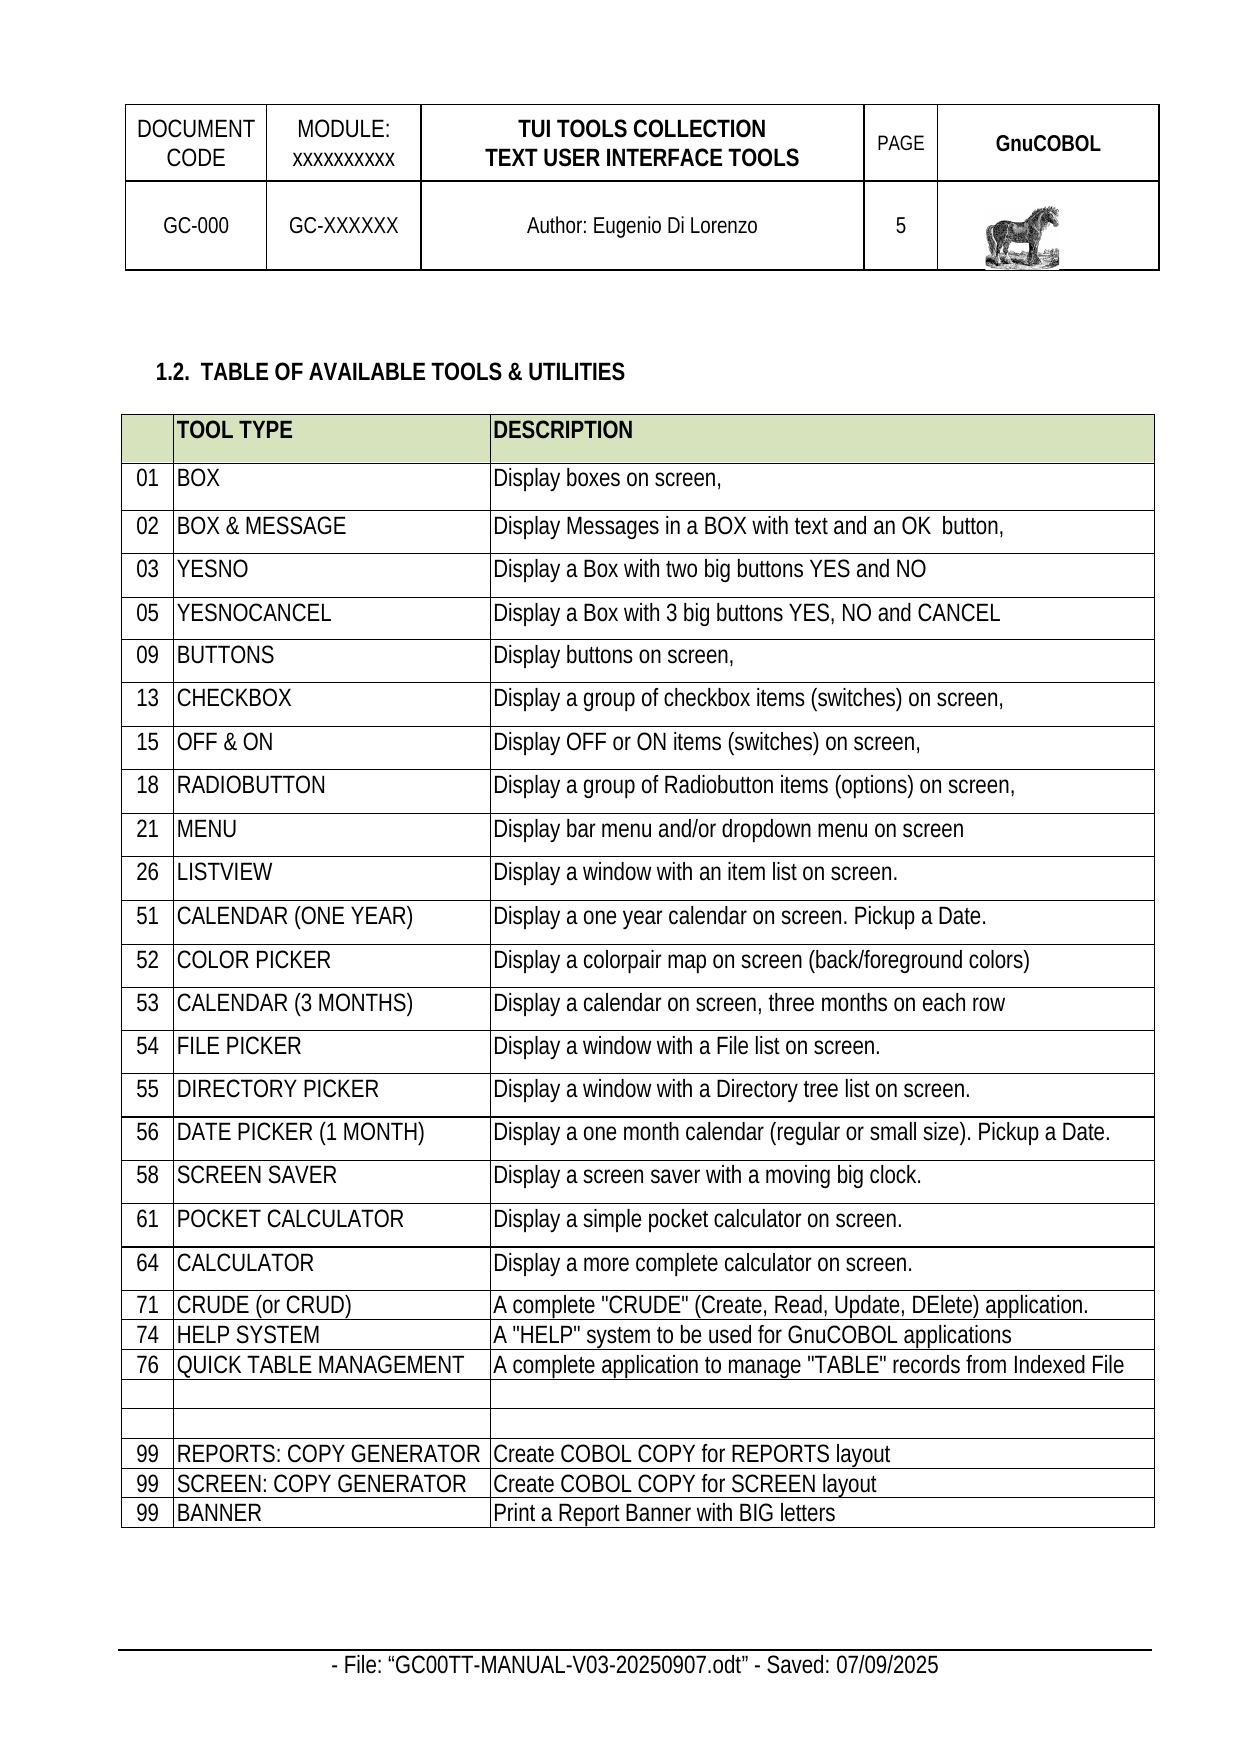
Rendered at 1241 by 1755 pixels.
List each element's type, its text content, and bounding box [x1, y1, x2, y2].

table_cell MENU [174, 814, 490, 856]
table_cell BANNER [174, 1498, 490, 1527]
table_cell COLOR PICKER [174, 945, 490, 987]
table_cell Display a more complete calculator on screen. [491, 1248, 1154, 1289]
table_cell QUICK TABLE MANAGEMENT [174, 1350, 490, 1378]
table_cell 02 [122, 511, 173, 553]
subtitle TABLE OF AVAILABLE TOOLS & UTILITIES [156, 357, 1152, 385]
table_cell Display Messages in a BOX with text and an OK button, [491, 511, 1154, 553]
table_cell Create COBOL COPY for REPORTS layout [491, 1439, 1154, 1468]
table_cell 58 [122, 1161, 173, 1203]
table_cell Display bar menu and/or dropdown menu on screen [491, 814, 1154, 856]
table_cell Display a Box with 3 big buttons YES, NO and CANCEL [491, 598, 1154, 639]
table_cell CALENDAR (ONE YEAR) [174, 901, 490, 944]
table_cell DATE PICKER (1 MONTH) [174, 1118, 490, 1159]
table_cell BOX & MESSAGE [174, 511, 490, 553]
table_cell BUTTONS [174, 640, 490, 682]
table_cell Display a one month calendar (regular or small size). Pickup a Date. [491, 1118, 1154, 1159]
table_cell Print a Report Banner with BIG letters [491, 1498, 1154, 1527]
table_cell 55 [122, 1074, 173, 1116]
table_cell 26 [122, 857, 173, 900]
table_cell 71 [122, 1291, 173, 1319]
table_cell Display a colorpair map on screen (back/foreground colors) [491, 945, 1154, 987]
table_cell 99 [122, 1469, 173, 1497]
table_cell SCREEN SAVER [174, 1161, 490, 1203]
table_header DESCRIPTION [491, 415, 1154, 462]
table_cell CHECKBOX [174, 683, 490, 726]
table_cell 18 [122, 770, 173, 812]
table_cell 21 [122, 814, 173, 856]
table_cell 09 [122, 640, 173, 682]
table_cell [174, 1409, 490, 1438]
table_cell BOX [174, 464, 490, 510]
table_cell Display a window with an item list on screen. [491, 857, 1154, 900]
table_cell 56 [122, 1118, 173, 1159]
table_cell FILE PICKER [174, 1031, 490, 1073]
table_cell Display a simple pocket calculator on screen. [491, 1204, 1154, 1246]
table_cell Display a group of Radiobutton items (options) on screen, [491, 770, 1154, 812]
table_cell POCKET CALCULATOR [174, 1204, 490, 1246]
table_cell Display a group of checkbox items (switches) on screen, [491, 683, 1154, 726]
table_cell 76 [122, 1350, 173, 1378]
table_cell 51 [122, 901, 173, 944]
table_cell [491, 1409, 1154, 1438]
table_cell Display a window with a File list on screen. [491, 1031, 1154, 1073]
table_cell A complete "CRUDE" (Create, Read, Update, DElete) application. [491, 1291, 1154, 1319]
table_cell A "HELP" system to be used for GnuCOBOL applications [491, 1320, 1154, 1349]
table_cell 13 [122, 683, 173, 726]
table_cell 03 [122, 554, 173, 597]
table_cell 74 [122, 1320, 173, 1349]
table_cell CRUDE (or CRUD) [174, 1291, 490, 1319]
table_cell A complete application to manage "TABLE" records from Indexed File [491, 1350, 1154, 1378]
table_cell 05 [122, 598, 173, 639]
table_cell Display a screen saver with a moving big clock. [491, 1161, 1154, 1203]
table_header TOOL TYPE [174, 415, 490, 462]
table_cell Display a one year calendar on screen. Pickup a Date. [491, 901, 1154, 944]
table_cell Display a Box with two big buttons YES and NO [491, 554, 1154, 597]
table_cell SCREEN: COPY GENERATOR [174, 1469, 490, 1497]
table_cell Display buttons on screen, [491, 640, 1154, 682]
table_cell [122, 1380, 173, 1408]
table_cell [174, 1380, 490, 1408]
table_cell HELP SYSTEM [174, 1320, 490, 1349]
table_cell RADIOBUTTON [174, 770, 490, 812]
table_cell 01 [122, 464, 173, 510]
table_cell Display a calendar on screen, three months on each row [491, 988, 1154, 1030]
table_cell [491, 1380, 1154, 1408]
table_cell 54 [122, 1031, 173, 1073]
table_cell REPORTS: COPY GENERATOR [174, 1439, 490, 1468]
table_cell Create COBOL COPY for SCREEN layout [491, 1469, 1154, 1497]
table_cell YESNOCANCEL [174, 598, 490, 639]
table_cell 53 [122, 988, 173, 1030]
table_cell 64 [122, 1248, 173, 1289]
table_cell 15 [122, 727, 173, 769]
table_cell [122, 1409, 173, 1438]
table_cell Display OFF or ON items (switches) on screen, [491, 727, 1154, 769]
table_cell YESNO [174, 554, 490, 597]
table_cell 61 [122, 1204, 173, 1246]
table_cell Display boxes on screen, [491, 464, 1154, 510]
table_cell CALENDAR (3 MONTHS) [174, 988, 490, 1030]
table_cell CALCULATOR [174, 1248, 490, 1289]
table_cell 99 [122, 1498, 173, 1527]
table_cell DIRECTORY PICKER [174, 1074, 490, 1116]
table_cell 52 [122, 945, 173, 987]
table_cell Display a window with a Directory tree list on screen. [491, 1074, 1154, 1116]
table_cell 99 [122, 1439, 173, 1468]
table_cell LISTVIEW [174, 857, 490, 900]
table_cell OFF & ON [174, 727, 490, 769]
table_header [122, 415, 173, 462]
